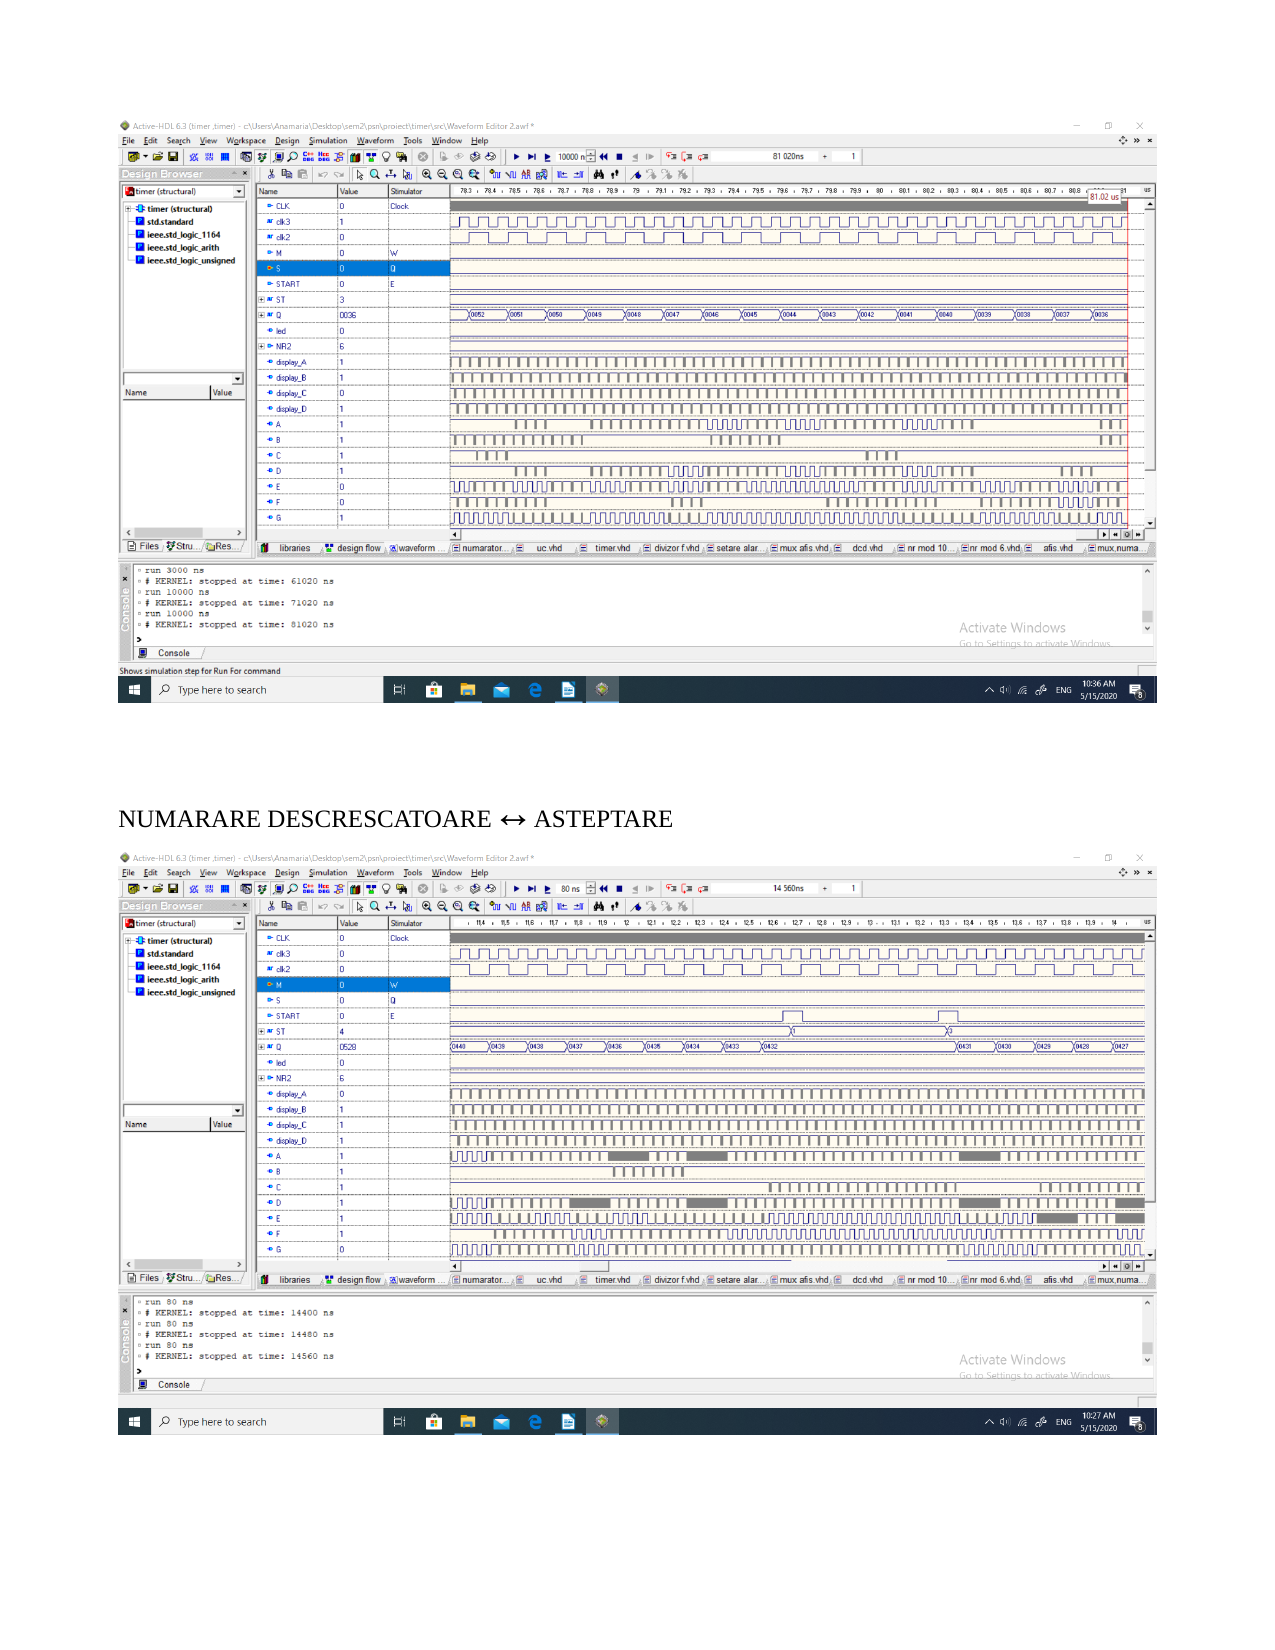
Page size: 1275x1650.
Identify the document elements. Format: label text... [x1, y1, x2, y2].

text NUMARARE DESCRESCATOARE↔ASTEPTARE [118, 789, 1157, 837]
picture [118, 118, 1157, 703]
picture [118, 850, 1157, 1435]
